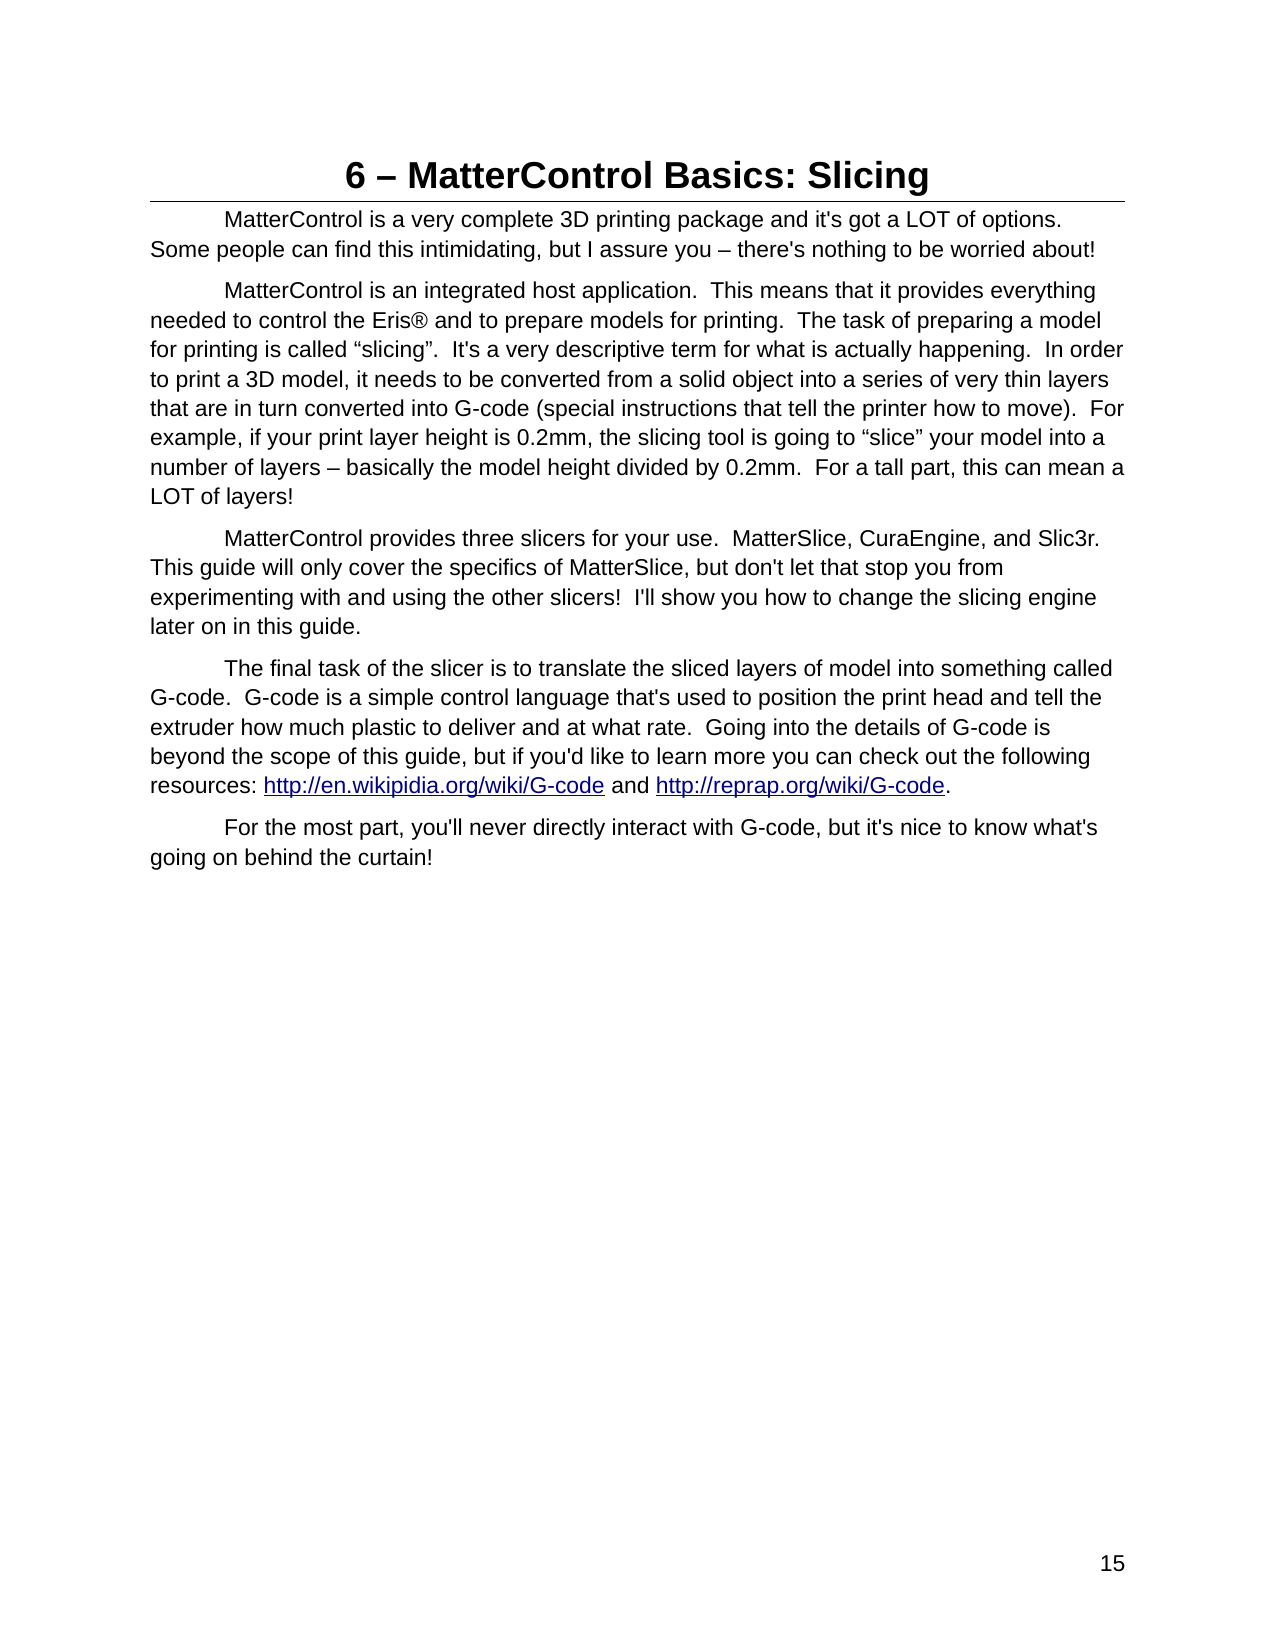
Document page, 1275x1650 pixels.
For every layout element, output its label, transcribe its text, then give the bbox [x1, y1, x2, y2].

text MatterControl provides three slicers for your use. MatterSlice, CuraEngine, and Slic3r. This guide will only cover the specifics of MatterSlice, but don't let that stop you from experimenting with and using the other slicers! I'll show you how to change the slicing engine later on in this guide. [150, 526, 1125, 639]
subtitle 6 – MatterControl Basics: Slicing [150, 150, 1125, 201]
text For the most part, you'll never directly interact with G-code, but it's nice to know what's going on behind the curtain! [150, 815, 1125, 870]
text MatterControl is an integrated host application. This means that it provides everything needed to control the Eris® and to prepare models for printing. The task of preparing a model for printing is called “slicing”. It's a very descriptive term for what is actually happening. In order to print a 3D model, it needs to be converted from a solid object into a series of very thin layers that are in turn converted into G-code (special instructions that tell the printer how to move). For example, if your print layer height is 0.2mm, the slicing tool is going to “slice” your model into a number of layers – basically the model height divided by 0.2mm. For a tall part, this can mean a LOT of layers! [150, 278, 1125, 509]
text The final task of the slicer is to translate the sliced layers of model into something called G-code. G-code is a simple control language that's used to position the print head and tell the extruder how much plastic to deliver and at what rate. Going into the details of G-code is beyond the scope of this guide, but if you'd like to learn more you can check out the following resources: http://en.wikipidia.org/wiki/G-code and http://reprap.org/wiki/G-code. [150, 656, 1125, 799]
text MatterControl is a very complete 3D printing package and it's got a LOT of options. Some people can find this intimidating, but I assure you – there's nothing to be worried about! [150, 207, 1125, 262]
